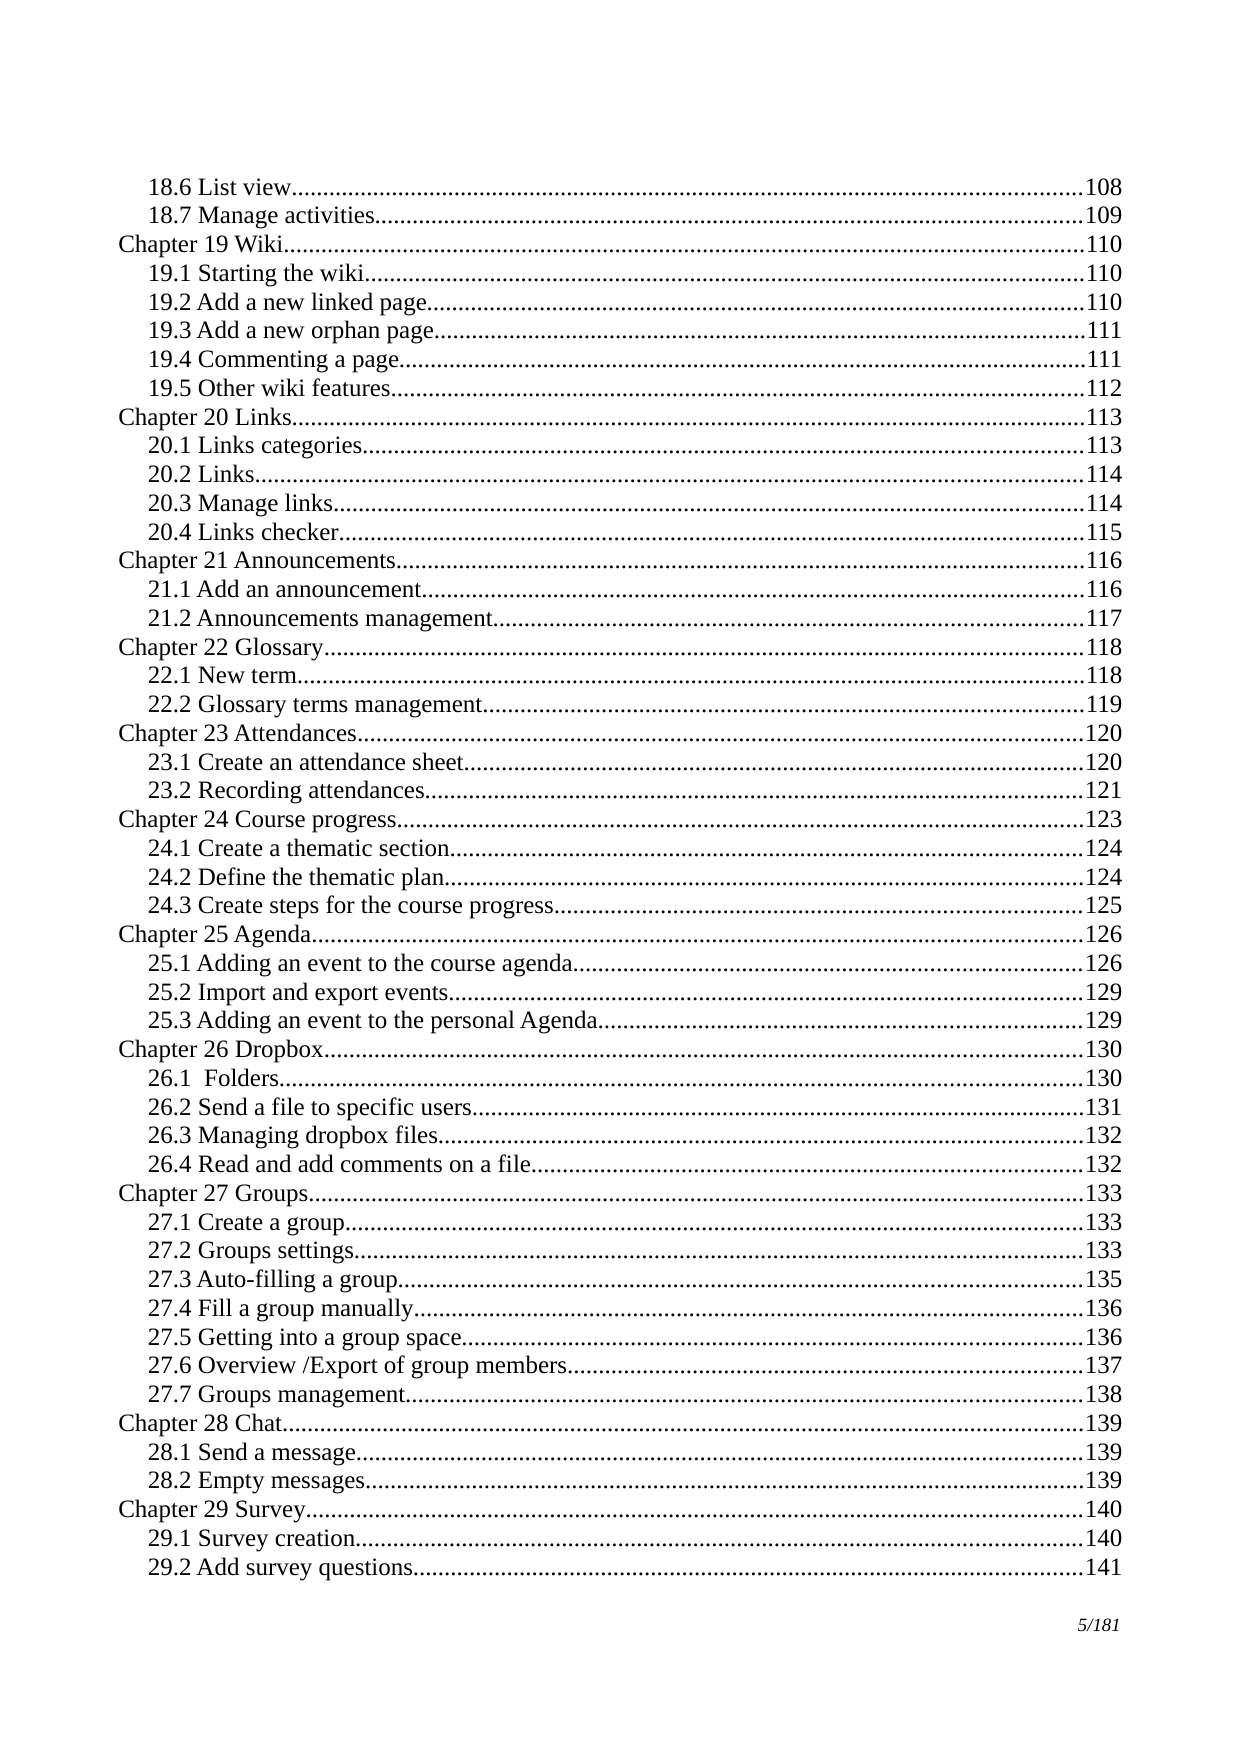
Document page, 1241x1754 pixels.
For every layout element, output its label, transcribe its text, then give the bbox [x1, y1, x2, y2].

text 22.2 Glossary terms management 119 [148, 689, 1122, 718]
text 29.1 Survey creation 140 [148, 1523, 1122, 1552]
text 23.1 Create an attendance sheet 120 [148, 747, 1122, 775]
text 25.3 Adding an event to the personal Agenda 129 [148, 1005, 1122, 1034]
text 19.5 Other wiki features 112 [148, 373, 1122, 402]
text 21.2 Announcements management 117 [148, 603, 1122, 632]
text 26.2 Send a file to specific users 131 [148, 1092, 1122, 1120]
text 23.2 Recording attendances 121 [148, 775, 1122, 804]
text 27.1 Create a group 133 [148, 1207, 1122, 1235]
text Chapter 28 Chat 139 [118, 1408, 1122, 1437]
text 28.2 Empty messages 139 [148, 1465, 1122, 1494]
text 19.2 Add a new linked page 110 [148, 287, 1122, 315]
text Chapter 22 Glossary 118 [118, 632, 1122, 660]
text 28.1 Send a message 139 [148, 1437, 1122, 1465]
text 20.4 Links checker 115 [148, 517, 1122, 545]
text 18.6 List view 108 [148, 172, 1122, 200]
text Chapter 27 Groups 133 [118, 1178, 1122, 1207]
text 27.7 Groups management 138 [148, 1379, 1122, 1408]
text 19.1 Starting the wiki 110 [148, 258, 1122, 287]
text 24.1 Create a thematic section 124 [148, 833, 1122, 862]
text 27.3 Auto-filling a group 135 [148, 1264, 1122, 1293]
text 26.1 Folders 130 [148, 1063, 1122, 1092]
text 29.2 Add survey questions 141 [148, 1552, 1122, 1580]
text 21.1 Add an announcement 116 [148, 574, 1122, 603]
text Chapter 24 Course progress 123 [118, 804, 1122, 833]
text 27.5 Getting into a group space 136 [148, 1322, 1122, 1350]
text Chapter 29 Survey 140 [118, 1494, 1122, 1523]
text 20.2 Links 114 [148, 459, 1122, 488]
text 26.4 Read and add comments on a file 132 [148, 1149, 1122, 1178]
text Chapter 21 Announcements 116 [118, 545, 1122, 574]
text 22.1 New term 118 [148, 660, 1122, 689]
text 27.4 Fill a group manually 136 [148, 1293, 1122, 1322]
text 20.3 Manage links 114 [148, 488, 1122, 517]
text 18.7 Manage activities 109 [148, 200, 1122, 229]
text Chapter 20 Links 113 [118, 402, 1122, 430]
text 26.3 Managing dropbox files 132 [148, 1120, 1122, 1149]
text Chapter 19 Wiki 110 [118, 229, 1122, 258]
text 27.6 Overview /Export of group members 137 [148, 1350, 1122, 1379]
text 24.2 Define the thematic plan 124 [148, 862, 1122, 890]
text Chapter 23 Attendances 120 [118, 718, 1122, 747]
text Chapter 25 Agenda 126 [118, 919, 1122, 948]
text 20.1 Links categories 113 [148, 430, 1122, 459]
text 24.3 Create steps for the course progress 125 [148, 890, 1122, 919]
text 25.2 Import and export events 129 [148, 977, 1122, 1005]
text 19.4 Commenting a page 111 [148, 344, 1122, 373]
text 19.3 Add a new orphan page 111 [148, 315, 1122, 344]
text 27.2 Groups settings 133 [148, 1235, 1122, 1264]
text 25.1 Adding an event to the course agenda 126 [148, 948, 1122, 977]
text Chapter 26 Dropbox 130 [118, 1034, 1122, 1063]
